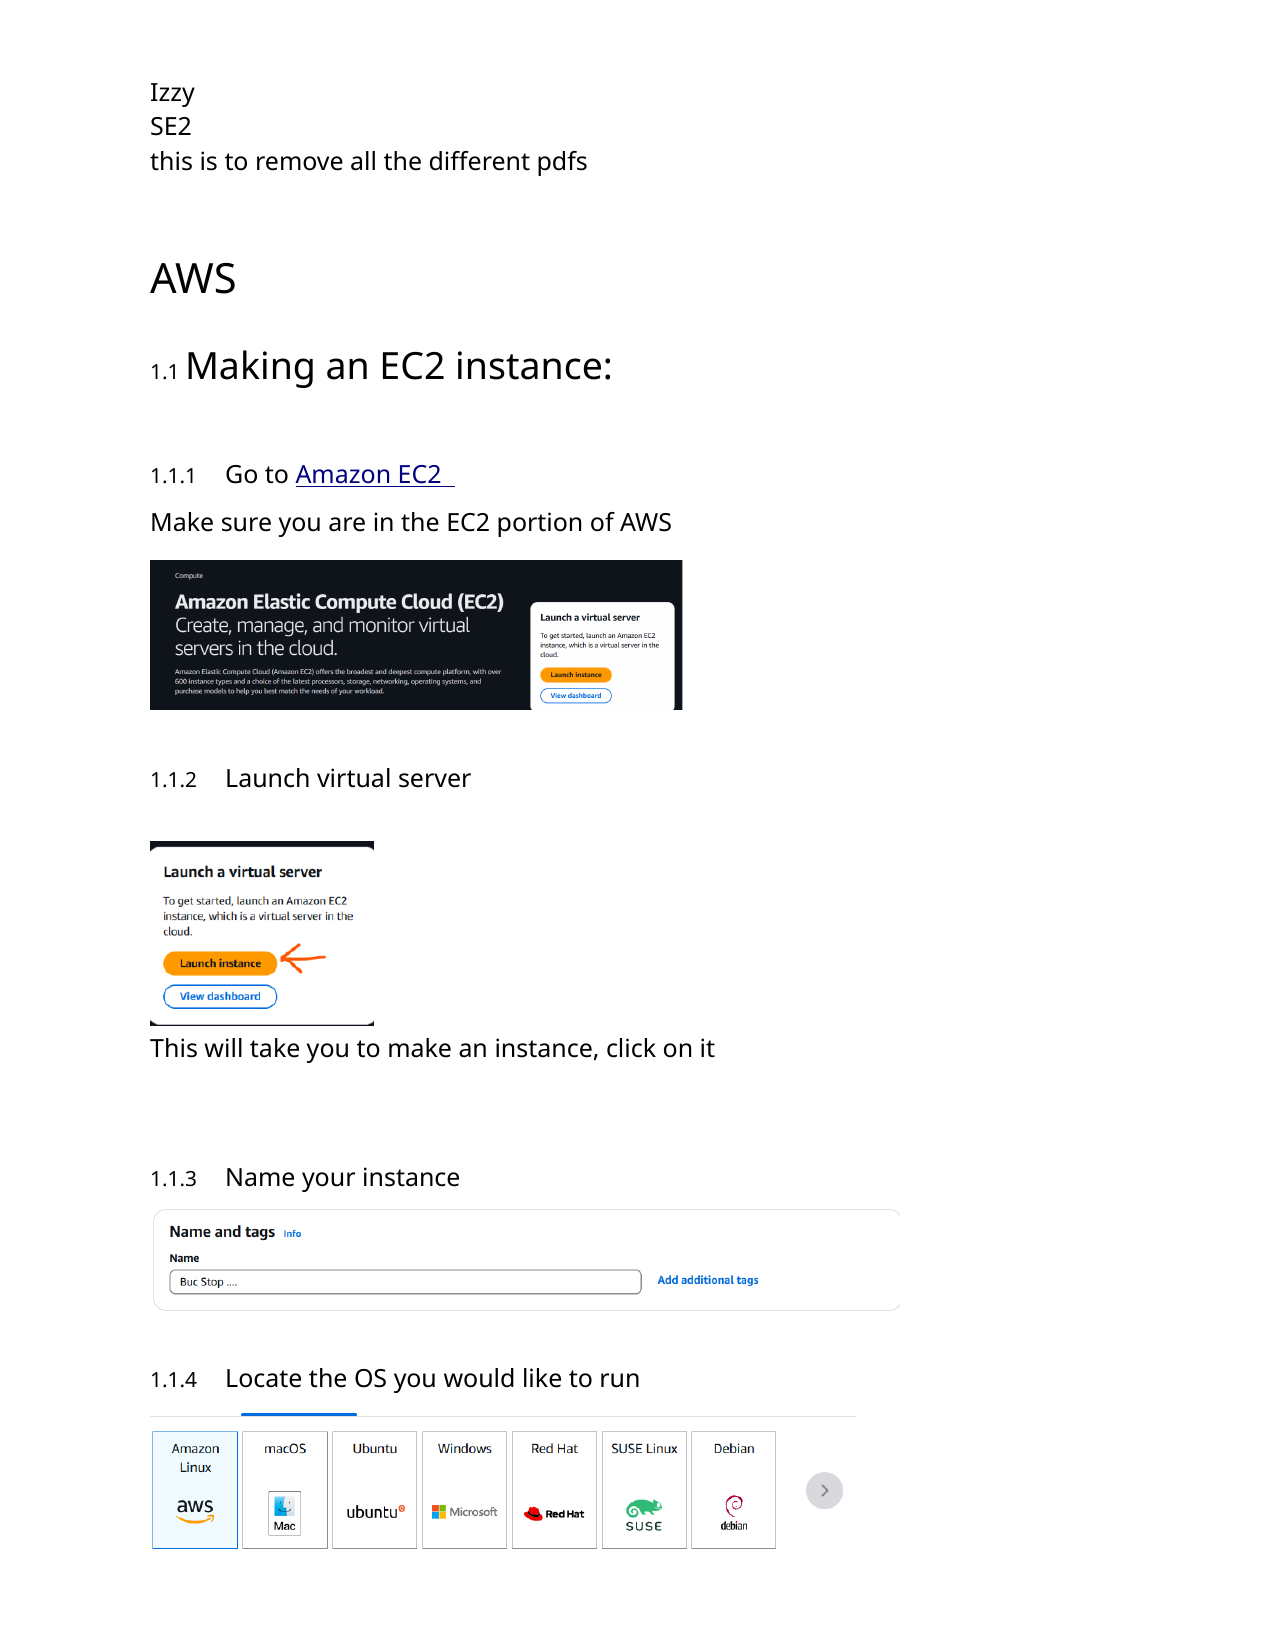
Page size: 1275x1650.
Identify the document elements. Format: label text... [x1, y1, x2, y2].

text Make sure you are in the EC2 portion of AWS [150, 504, 1125, 538]
subtitle Launch virtual server [150, 761, 1125, 795]
subtitle Go to Amazon EC2 [150, 457, 1125, 491]
subtitle Name your instance [150, 1159, 1125, 1193]
text This will take you to make an instance, click on it [150, 808, 1125, 1065]
subtitle Locate the OS you would like to run [150, 1361, 1125, 1395]
subtitle Making an EC2 instance: [150, 339, 1125, 390]
subtitle AWS [150, 249, 1125, 306]
